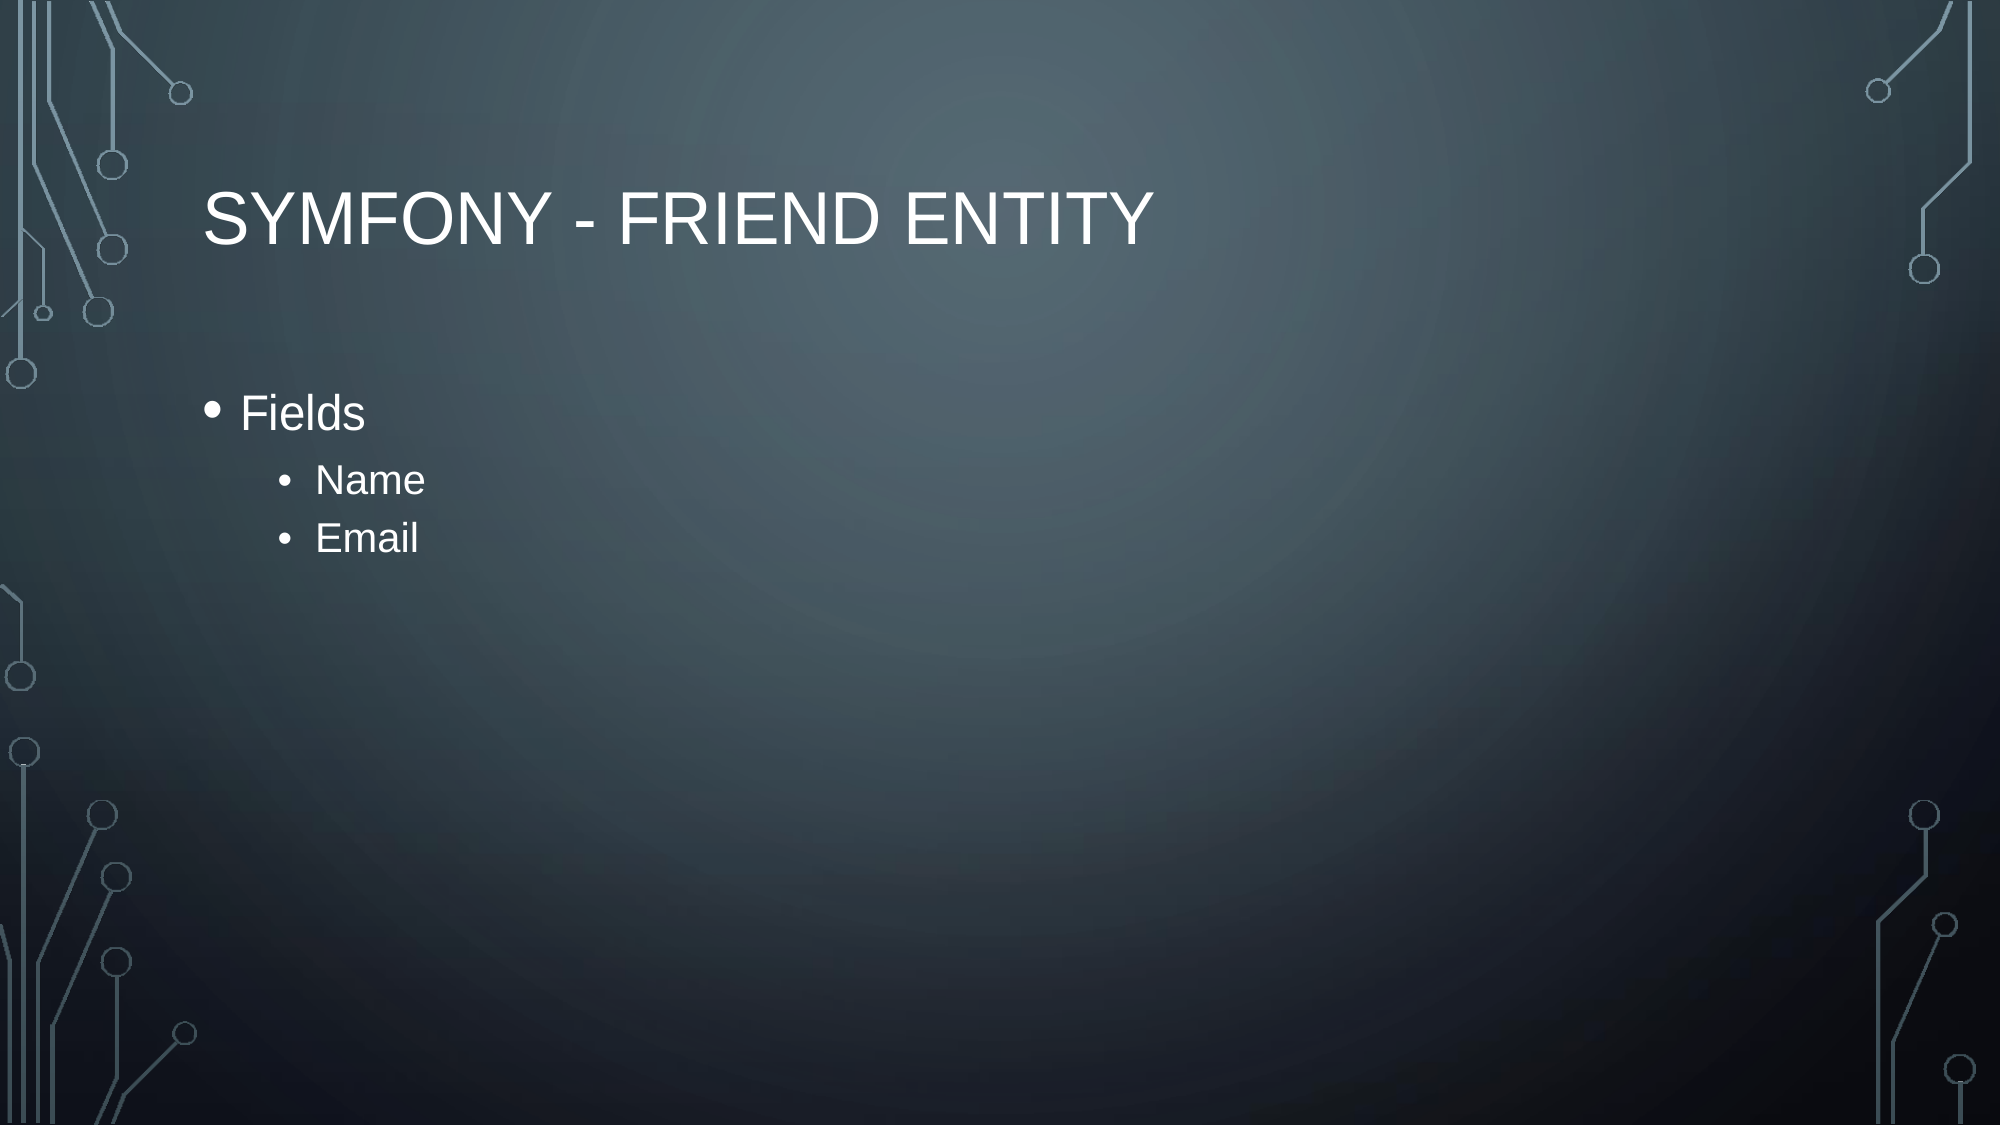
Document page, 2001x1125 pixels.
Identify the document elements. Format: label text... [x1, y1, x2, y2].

list Name [277, 455, 1971, 503]
picture [0, 0, 2000, 1125]
subtitle SYMFONY - FRIEND ENTITY [202, 174, 1971, 260]
list Fields [202, 372, 1971, 444]
list Email [277, 513, 1971, 561]
